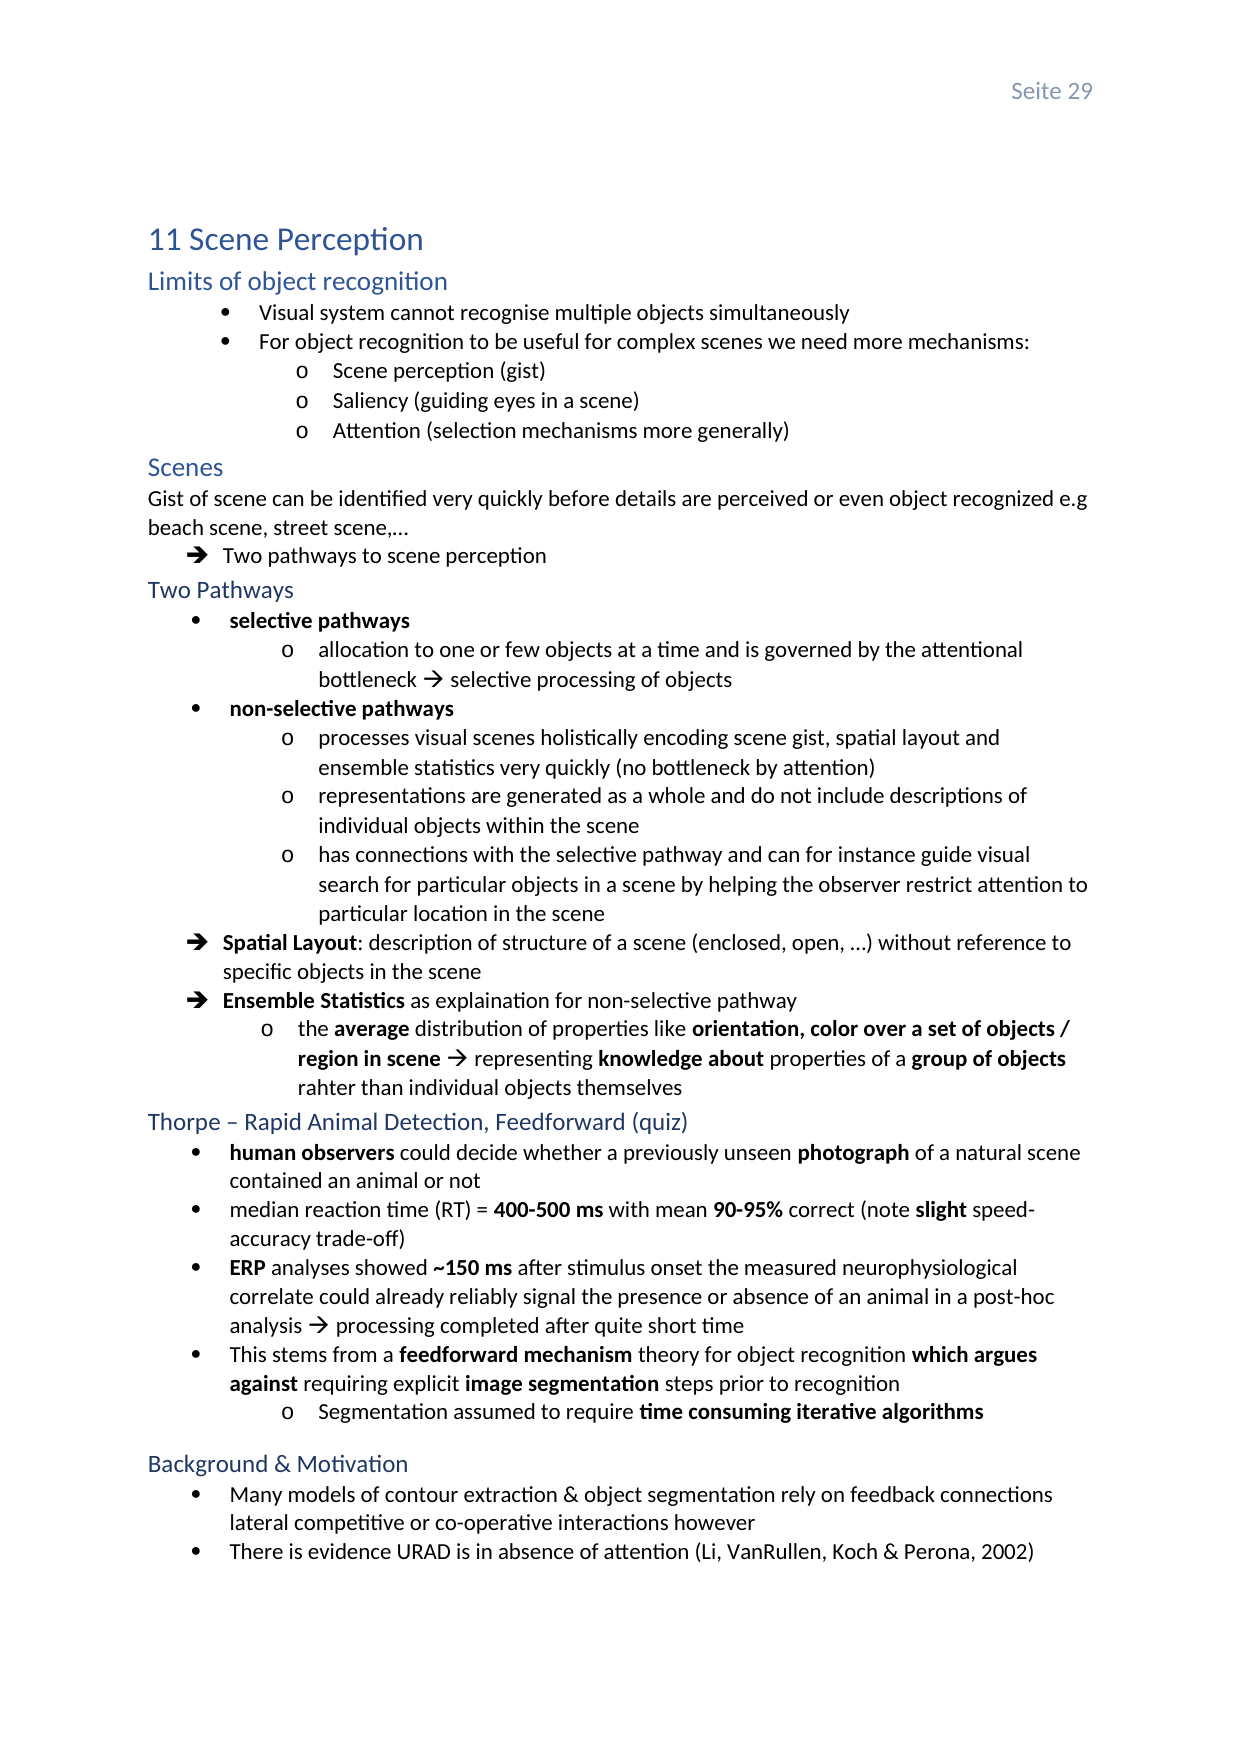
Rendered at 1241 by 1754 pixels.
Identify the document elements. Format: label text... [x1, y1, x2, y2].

subtitle Background & Motivation [148, 1448, 1093, 1479]
subtitle 11 Scene Perception [148, 218, 1093, 259]
list There is evidence URAD is in absence of attention (Li, VanRullen, Koch & Perona, 2002) [192, 1537, 1093, 1565]
list For object recognition to be useful for complex scenes we need more mechanisms: [221, 327, 1093, 355]
list allocation to one or few objects at a time and is governed by the attentional bottleneck  selective processing of objects [281, 635, 1093, 693]
list ERP analyses showed ~150 ms after stimulus onset the measured neurophysiological correlate could already reliably signal the presence or absence of an animal in a post-hoc analysis  processing completed after quite short time [192, 1253, 1093, 1339]
list has connections with the selective pathway and can for instance guide visual search for particular objects in a scene by helping the observer restrict attention to particular location in the scene [281, 840, 1093, 927]
list selective pathways [192, 606, 1093, 634]
list median reaction time (RT) = 400-500 ms with mean 90-95% correct (note slight speed-accuracy trade-off) [192, 1196, 1093, 1252]
list Many models of contour extraction & object segmentation rely on feedback connections lateral competitive or co-operative interactions however [192, 1480, 1093, 1537]
list Saliency (guiding eyes in a scene) [295, 386, 1093, 415]
list Segmentation assumed to require time consuming iterative algorithms [281, 1397, 1093, 1427]
list This stems from a feedforward mechanism theory for object recognition which argues against requiring explicit image segmentation steps prior to recognition [192, 1340, 1093, 1397]
list representations are generated as a whole and do not include descriptions of individual objects within the scene [281, 781, 1093, 839]
list Visual system cannot recognise multiple objects simultaneously [221, 298, 1093, 326]
list Spatial Layout: description of structure of a scene (enclosed, open, …) without reference to specific objects in the scene [185, 928, 1093, 985]
list the average distribution of properties like orientation, color over a set of objects / region in scene  representing knowledge about properties of a group of objects rahter than individual objects themselves [260, 1014, 1093, 1101]
list Scene perception (gist) [295, 356, 1093, 385]
subtitle Two Pathways [148, 575, 1093, 605]
text Gist of scene can be identified very quickly before details are perceived or even object recognized e.g beach scene, street scene,… [148, 484, 1093, 541]
list Ensemble Statistics as explaination for non-selective pathway [185, 986, 1093, 1014]
subtitle Thorpe – Rapid Animal Detection, Feedforward (quiz) [148, 1106, 1093, 1137]
list human observers could decide whether a previously unseen photograph of a natural scene contained an animal or not [192, 1138, 1093, 1195]
subtitle Scenes [148, 450, 1093, 483]
list Attention (selection mechanisms more generally) [295, 416, 1093, 445]
subtitle Limits of object recognition [148, 264, 1093, 297]
list non-selective pathways [192, 694, 1093, 722]
list processes visual scenes holistically encoding scene gist, spatial layout and ensemble statistics very quickly (no bottleneck by attention) [281, 723, 1093, 781]
list Two pathways to scene perception [185, 542, 1093, 570]
